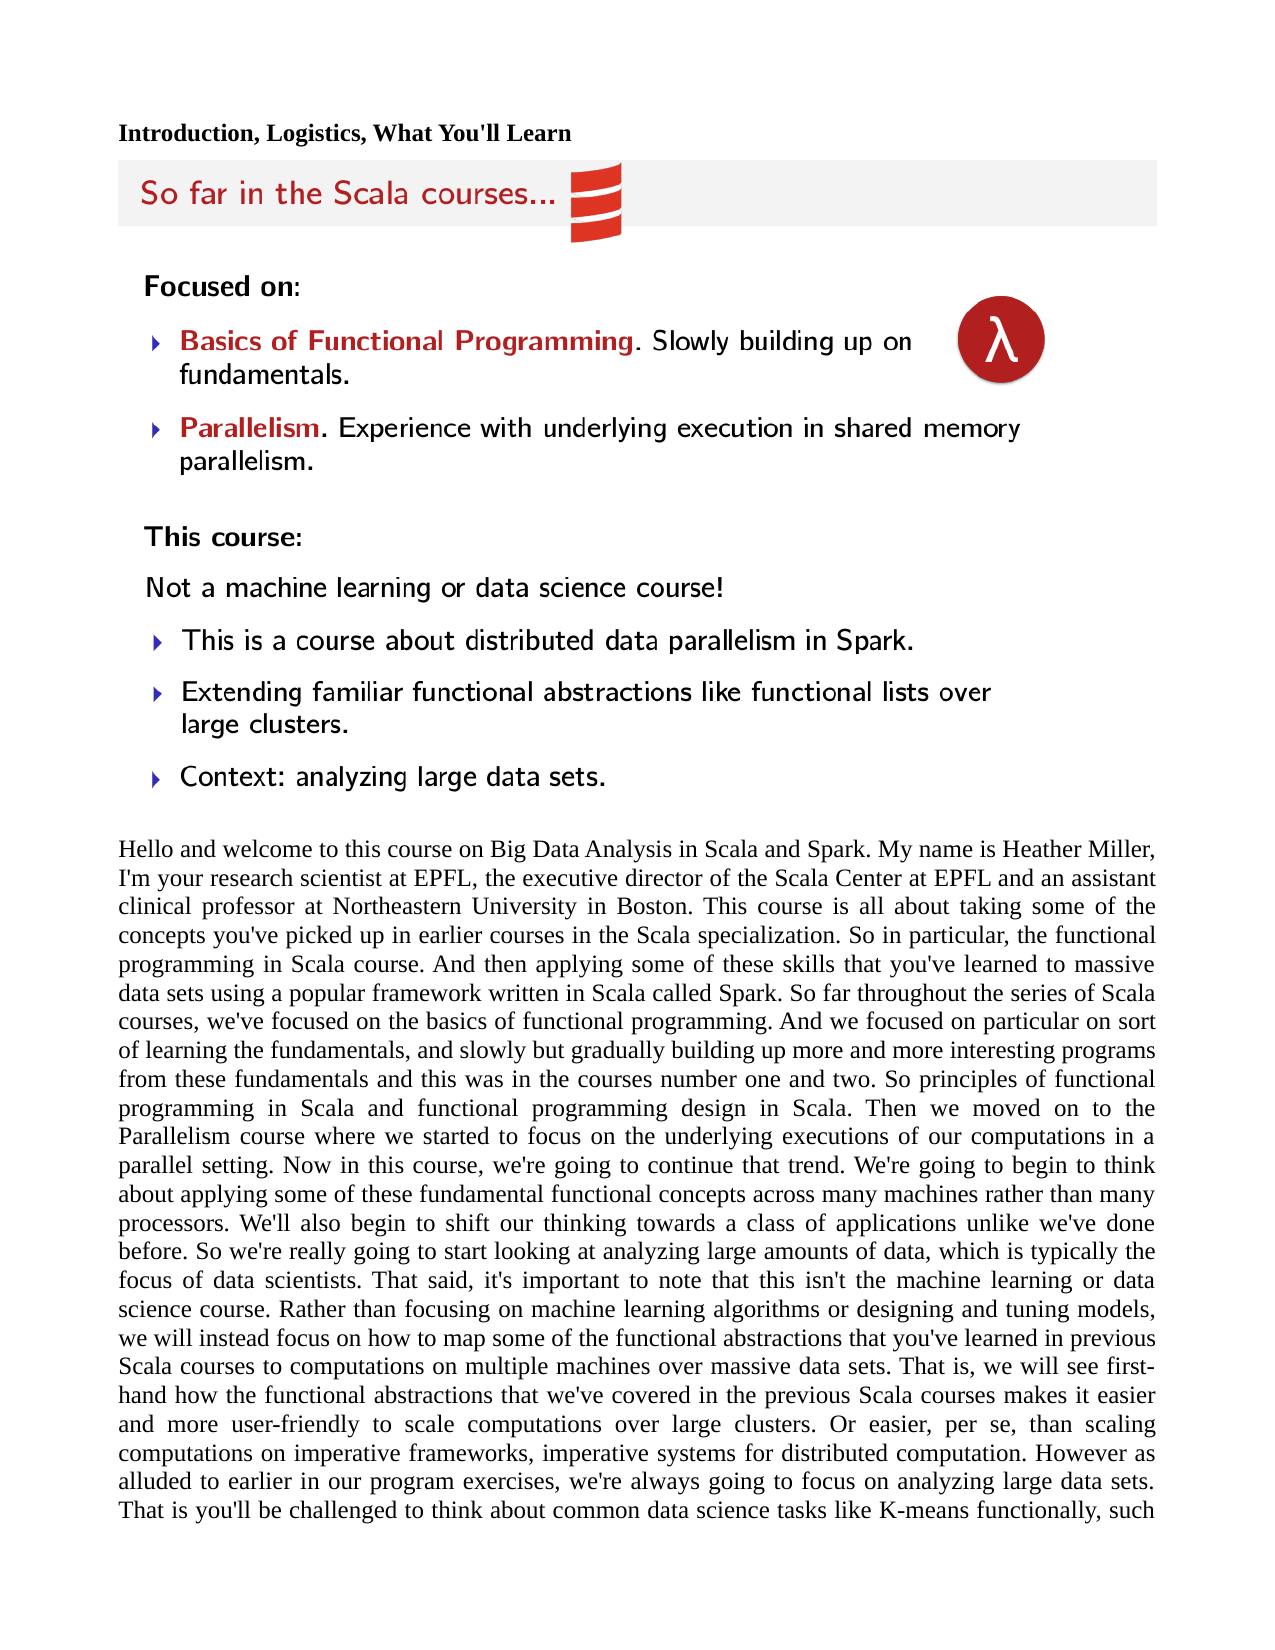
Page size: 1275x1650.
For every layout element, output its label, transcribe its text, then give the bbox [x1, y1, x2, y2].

text Introduction, Logistics, What You'll Learn [118, 118, 1157, 147]
text Hello and welcome to this course on Big Data Analysis in Scala and Spark. My name is Heather Miller, I'm your research scientist at EPFL, the executive director of the Scala Center at EPFL and an assistant clinical professor at Northeastern University in Boston. This course is all about taking some of the concepts you've picked up in earlier courses in the Scala specialization. So in particular, the functional programming in Scala course. And then applying some of these skills that you've learned to massive data sets using a popular framework written in Scala called Spark. So far throughout the series of Scala courses, we've focused on the basics of functional programming. And we focused on particular on sort of learning the fundamentals, and slowly but gradually building up more and more interesting programs from these fundamentals and this was in the courses number one and two. So principles of functional programming in Scala and functional programming design in Scala. Then we moved on to the Parallelism course where we started to focus on the underlying executions of our computations in a parallel setting. Now in this course, we're going to continue that trend. We're going to begin to think about applying some of these fundamental functional concepts across many machines rather than many processors. We'll also begin to shift our thinking towards a class of applications unlike we've done before. So we're really going to start looking at analyzing large amounts of data, which is typically the focus of data scientists. That said, it's important to note that this isn't the machine learning or data science course. Rather than focusing on machine learning algorithms or designing and tuning models, we will instead focus on how to map some of the functional abstractions that you've learned in previous Scala courses to computations on multiple machines over massive data sets. That is, we will see first-hand how the functional abstractions that we've covered in the previous Scala courses makes it easier and more user-friendly to scale computations over large clusters. Or easier, per se, than scaling computations on imperative frameworks, imperative systems for distributed computation. However as alluded to earlier in our program exercises, we're always going to focus on analyzing large data sets. That is you'll be challenged to think about common data science tasks like K-means functionally, such [118, 834, 1157, 1524]
picture [118, 160, 1157, 806]
